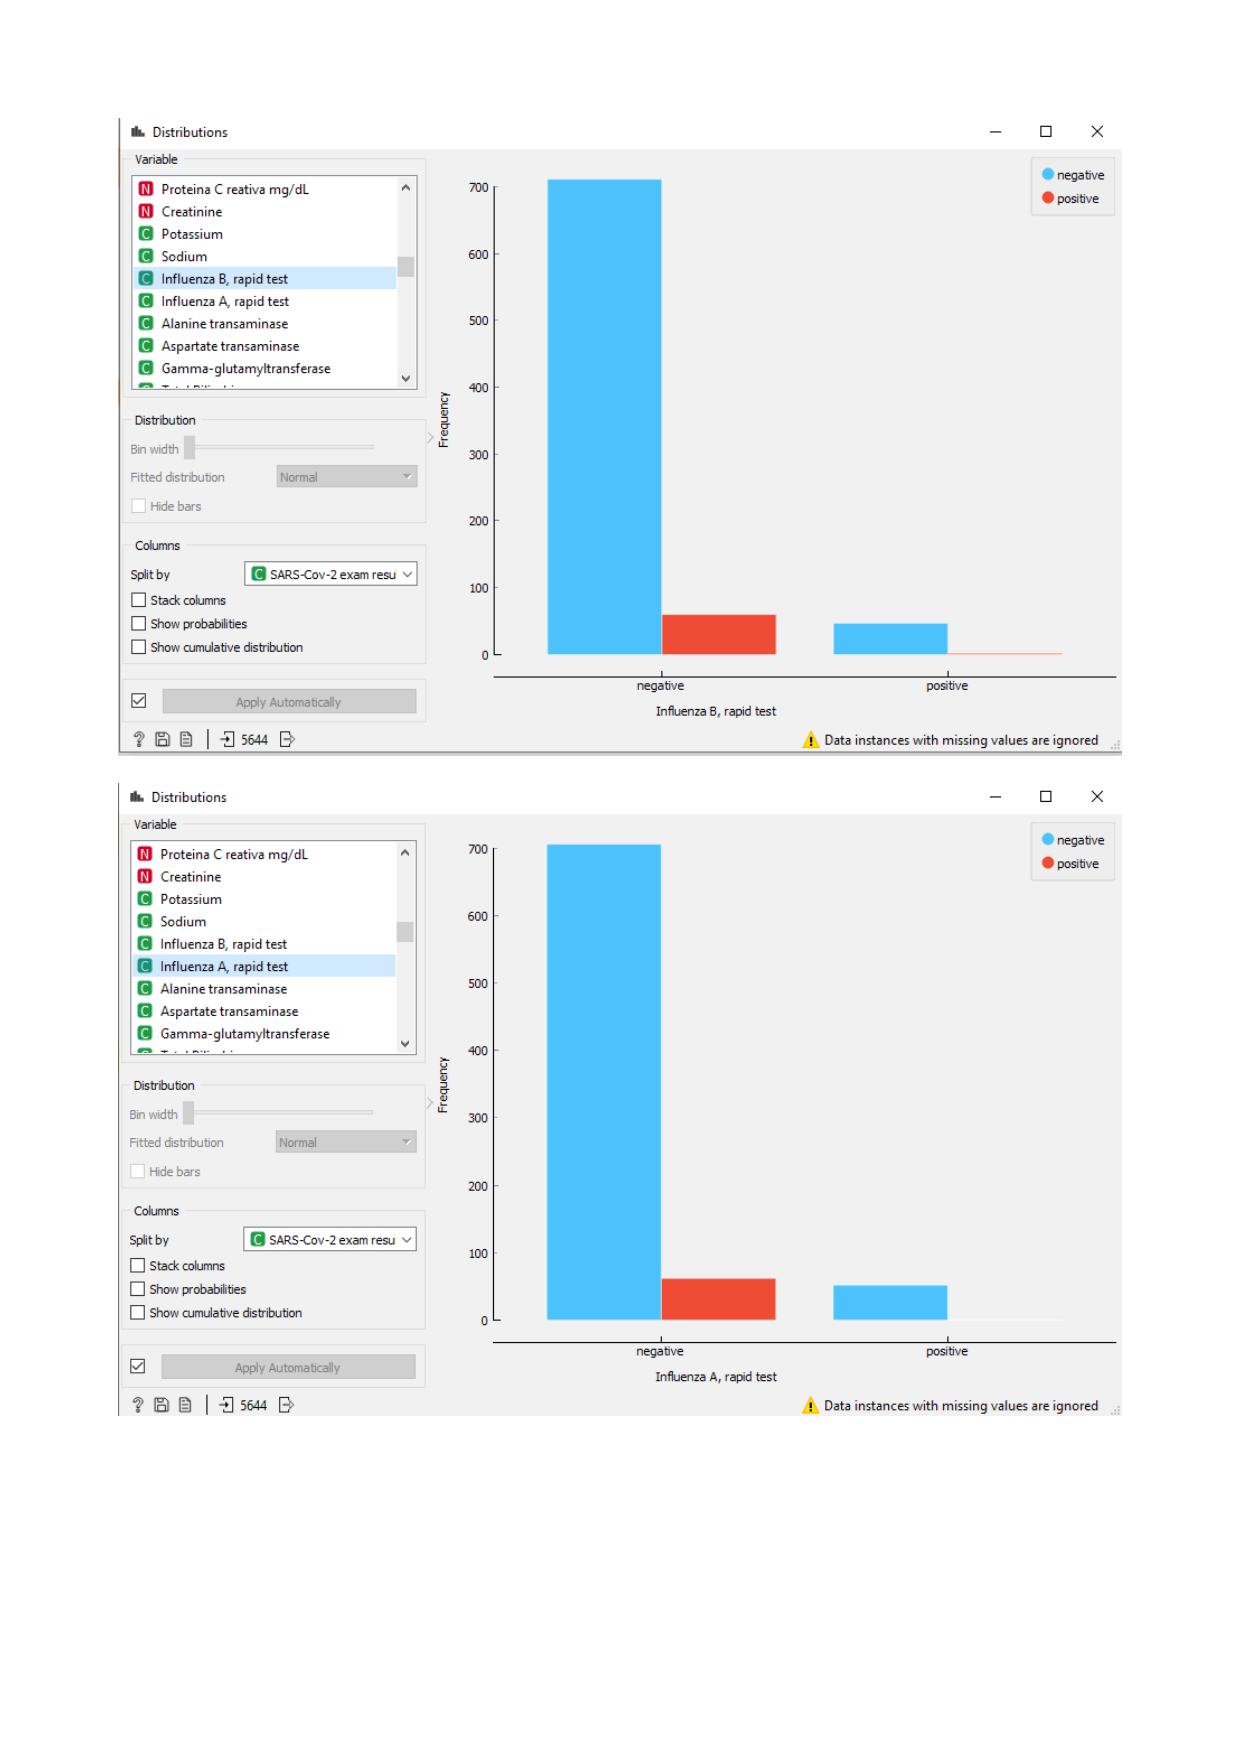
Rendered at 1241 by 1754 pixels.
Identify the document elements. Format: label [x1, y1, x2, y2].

picture [118, 783, 1122, 1416]
picture [118, 118, 1122, 756]
